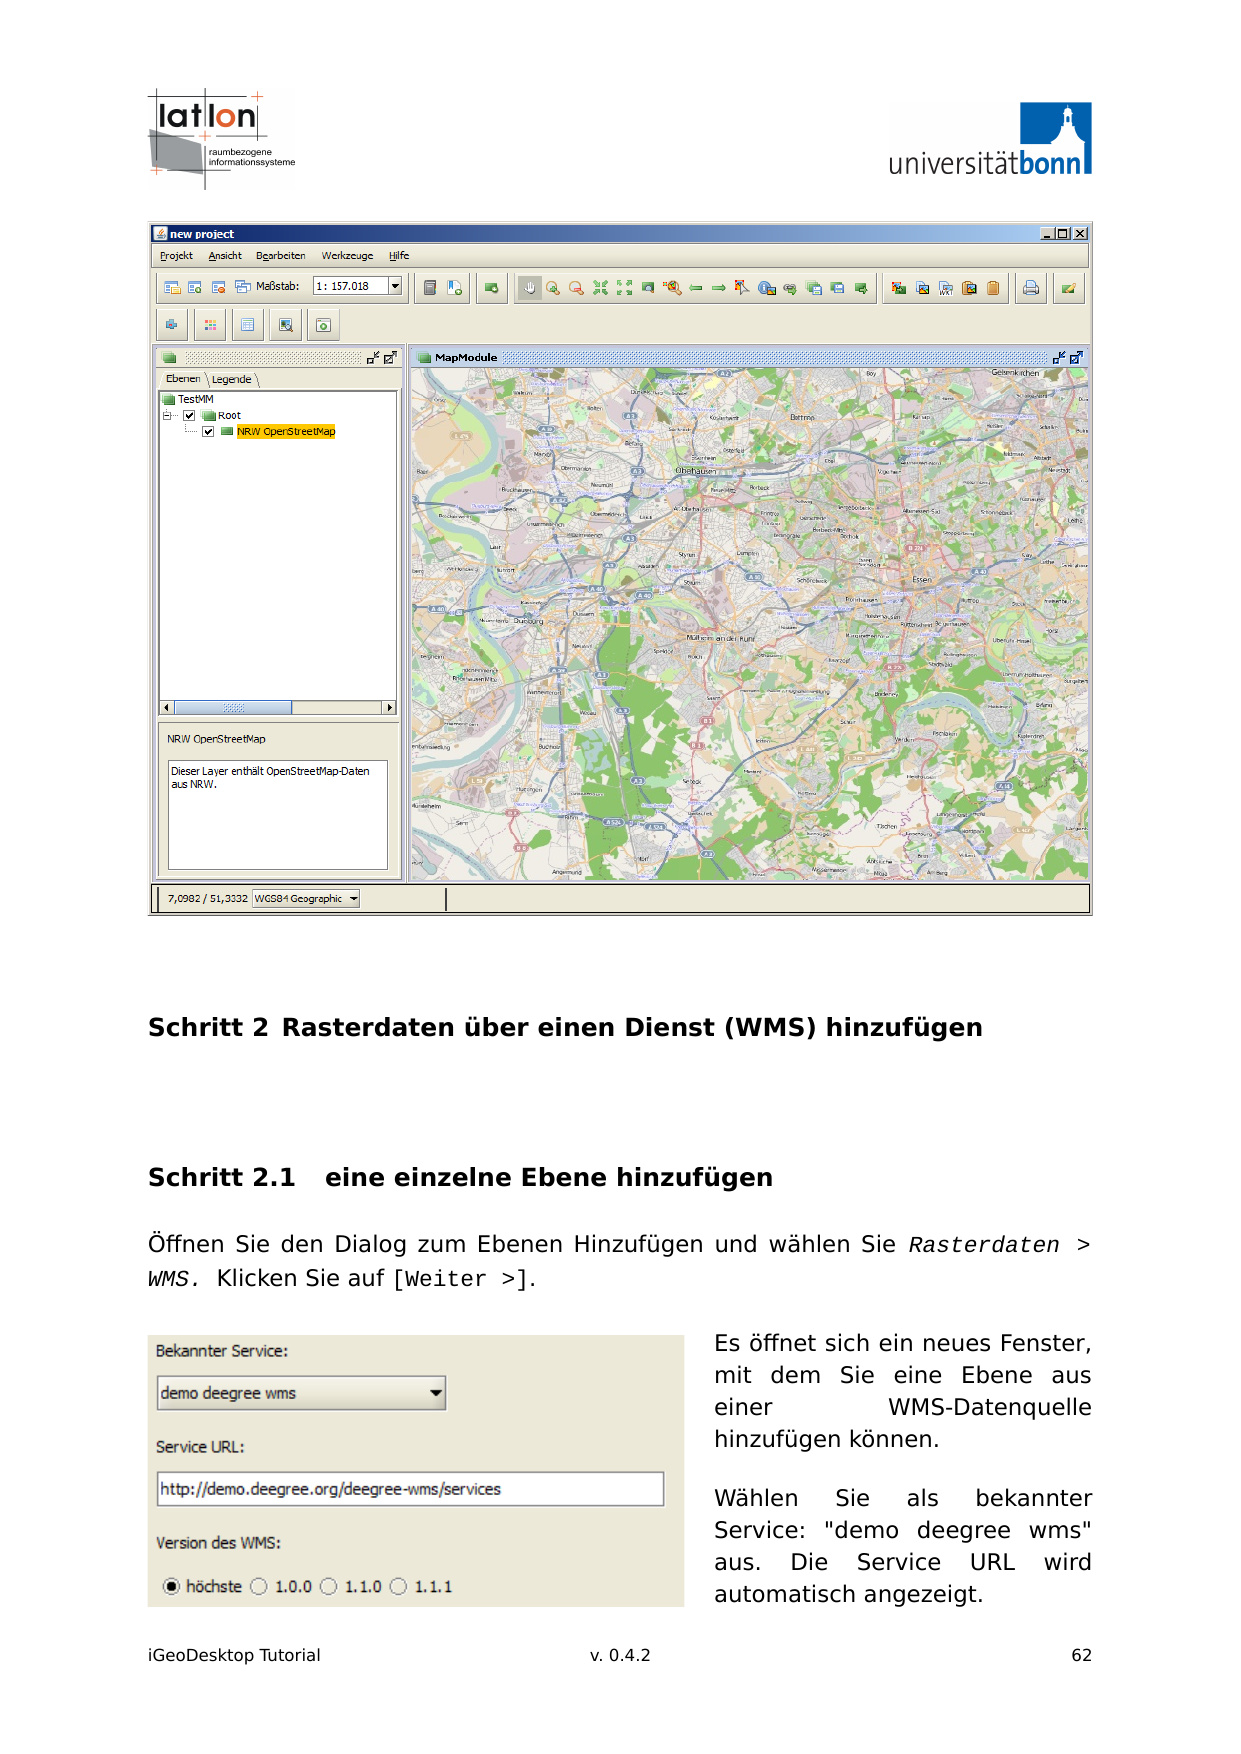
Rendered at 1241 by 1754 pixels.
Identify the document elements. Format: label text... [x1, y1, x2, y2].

subtitle Rasterdaten über einen Dienst (WMS) hinzufügen [148, 1013, 1092, 1042]
picture [889, 102, 1093, 174]
picture [147, 221, 1093, 916]
subtitle eine einzelne Ebene hinzufügen [148, 1164, 1092, 1193]
picture [147, 88, 295, 190]
picture [147, 1335, 685, 1607]
text Öffnen Sie den Dialog zum Ebenen Hinzufügen und wählen Sie Rasterdaten > WMS. Klicken Sie auf [Weiter >]. Es öffnet sich ein neues Fenster, mit dem Sie eine Ebene aus einer WMS-Datenquelle hinzufügen können. Wählen Sie als bekannter Service: "demo deegree wms" aus. Die Service URL wird automatisch angezeigt. [148, 1232, 1092, 1608]
